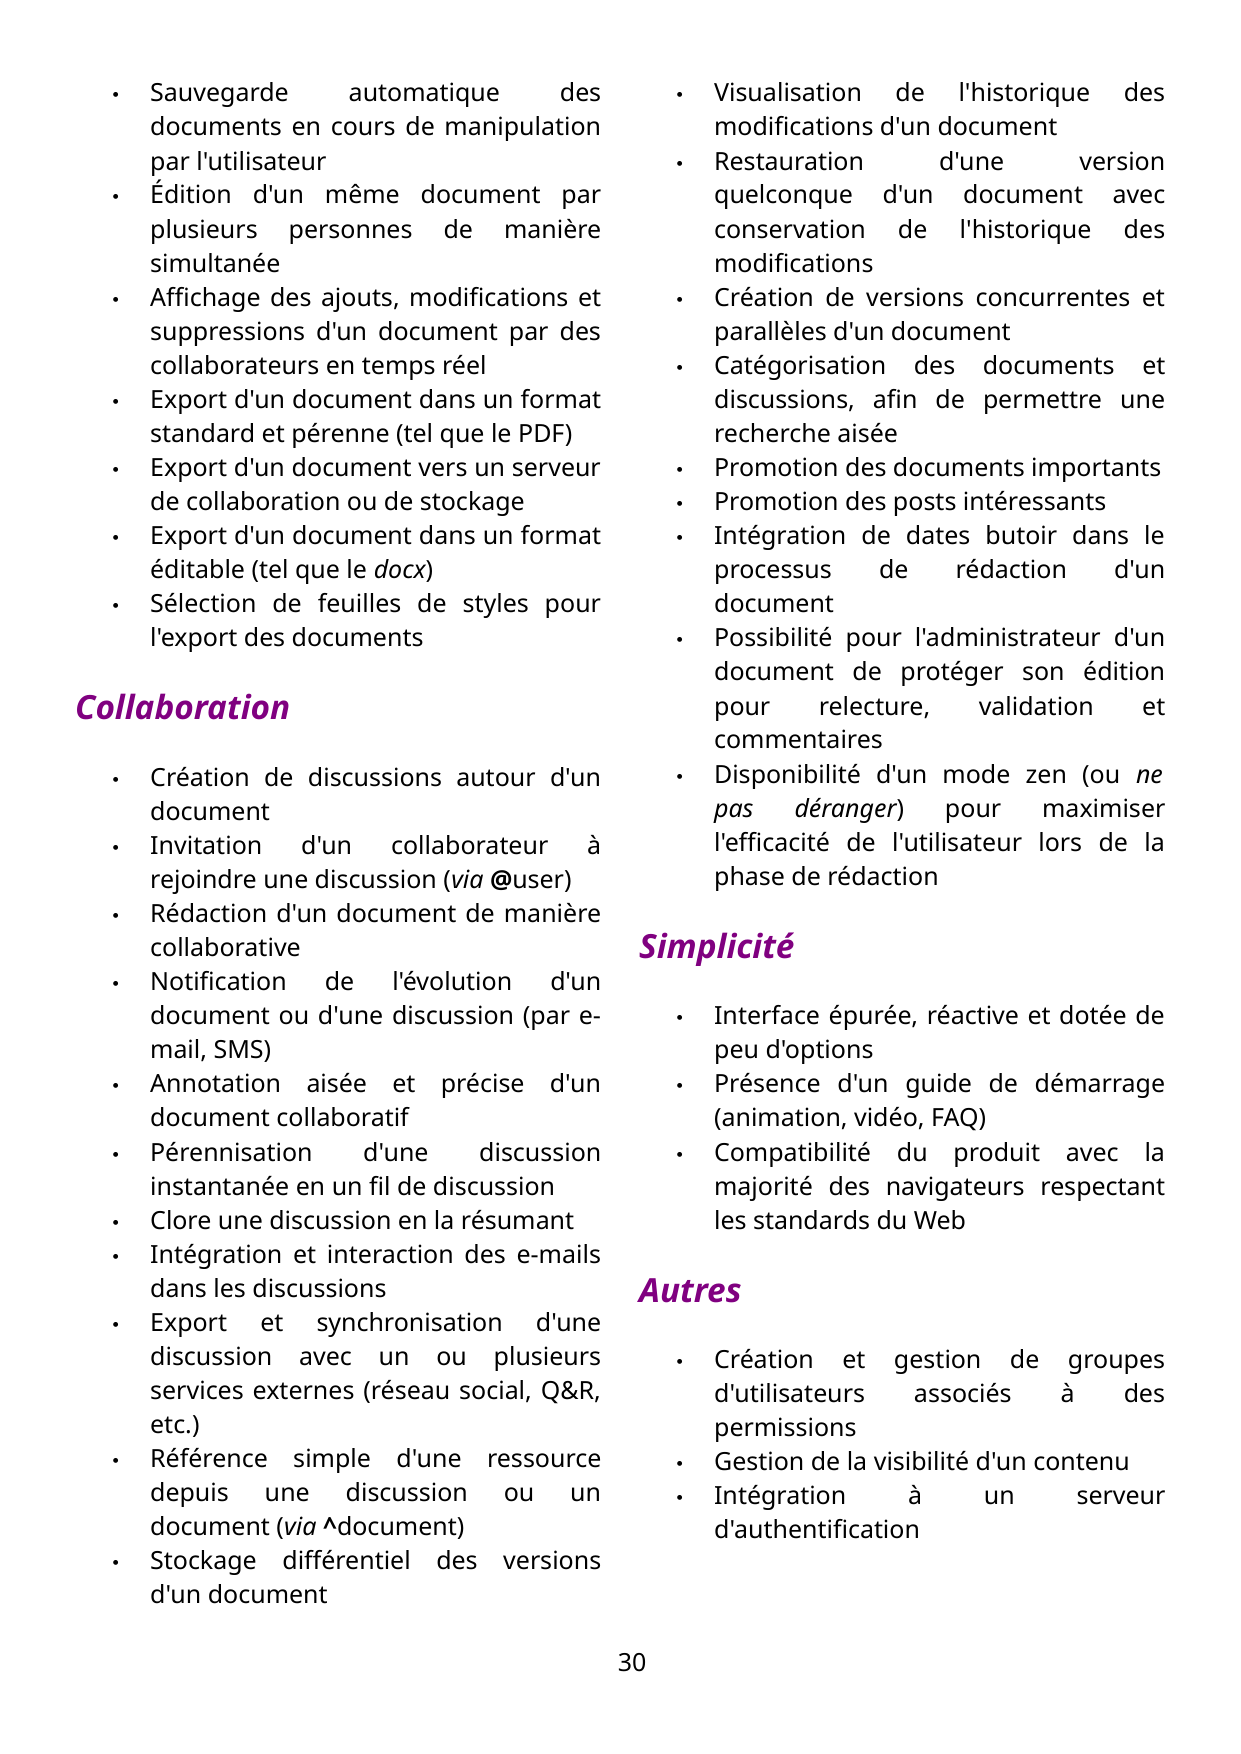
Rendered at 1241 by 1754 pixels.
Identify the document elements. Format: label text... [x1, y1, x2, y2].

list Pérennisation d'une discussion instantanée en un fil de discussion [112, 1134, 601, 1202]
list Sauvegarde automatique des documents en cours de manipulation par l'utilisateur [112, 75, 601, 177]
list Disponibilité d'un mode zen (ou ne pas déranger) pour maximiser l'efficacité de l'utilisateur lors de la phase de rédaction [676, 756, 1166, 892]
list Création de versions concurrentes et parallèles d'un document [676, 279, 1166, 347]
subtitle Collaboration [75, 684, 601, 729]
subtitle Simplicité [639, 922, 1166, 968]
list Stockage différentiel des versions d'un document [112, 1543, 601, 1611]
list Référence simple d'une ressource depuis une discussion ou un document (via ^document) [112, 1441, 601, 1543]
list Compatibilité du produit avec la majorité des navigateurs respectant les standards du Web [676, 1134, 1166, 1236]
list Export d'un document dans un format éditable (tel que le docx) [112, 518, 601, 586]
list Affichage des ajouts, modifications et suppressions d'un document par des collaborateurs en temps réel [112, 279, 601, 382]
list Export et synchronisation d'une discussion avec un ou plusieurs services externes (réseau social, Q&R, etc.) [112, 1304, 601, 1441]
list Édition d'un même document par plusieurs personnes de manière simultanée [112, 177, 601, 279]
subtitle Autres [639, 1266, 1166, 1312]
list Intégration à un serveur d'authentification [676, 1478, 1166, 1546]
list Invitation d'un collaborateur à rejoindre une discussion (via @user) [112, 828, 601, 896]
list Clore une discussion en la résumant [112, 1202, 601, 1236]
list Intégration et interaction des e-mails dans les discussions [112, 1236, 601, 1304]
list Création et gestion de groupes d'utilisateurs associés à des permissions [676, 1342, 1166, 1444]
list Promotion des documents importants [676, 450, 1166, 484]
list Restauration d'une version quelconque d'un document avec conservation de l'historique des modifications [676, 143, 1166, 279]
list Annotation aisée et précise d'un document collaboratif [112, 1066, 601, 1134]
list Interface épurée, réactive et dotée de peu d'options [676, 998, 1166, 1066]
list Export d'un document vers un serveur de collaboration ou de stockage [112, 450, 601, 518]
list Gestion de la visibilité d'un contenu [676, 1444, 1166, 1478]
list Intégration de dates butoir dans le processus de rédaction d'un document [676, 518, 1166, 620]
list Création de discussions autour d'un document [112, 759, 601, 828]
list Promotion des posts intéressants [676, 484, 1166, 518]
list Notification de l'évolution d'un document ou d'une discussion (par e-mail, SMS) [112, 964, 601, 1066]
list Catégorisation des documents et discussions, afin de permettre une recherche aisée [676, 347, 1166, 450]
list Export d'un document dans un format standard et pérenne (tel que le PDF) [112, 382, 601, 450]
list Rédaction d'un document de manière collaborative [112, 896, 601, 964]
list Possibilité pour l'administrateur d'un document de protéger son édition pour relecture, validation et commentaires [676, 620, 1166, 756]
list Sélection de feuilles de styles pour l'export des documents [112, 586, 601, 654]
list Présence d'un guide de démarrage (animation, vidéo, FAQ) [676, 1066, 1166, 1134]
list Visualisation de l'historique des modifications d'un document [676, 75, 1166, 143]
